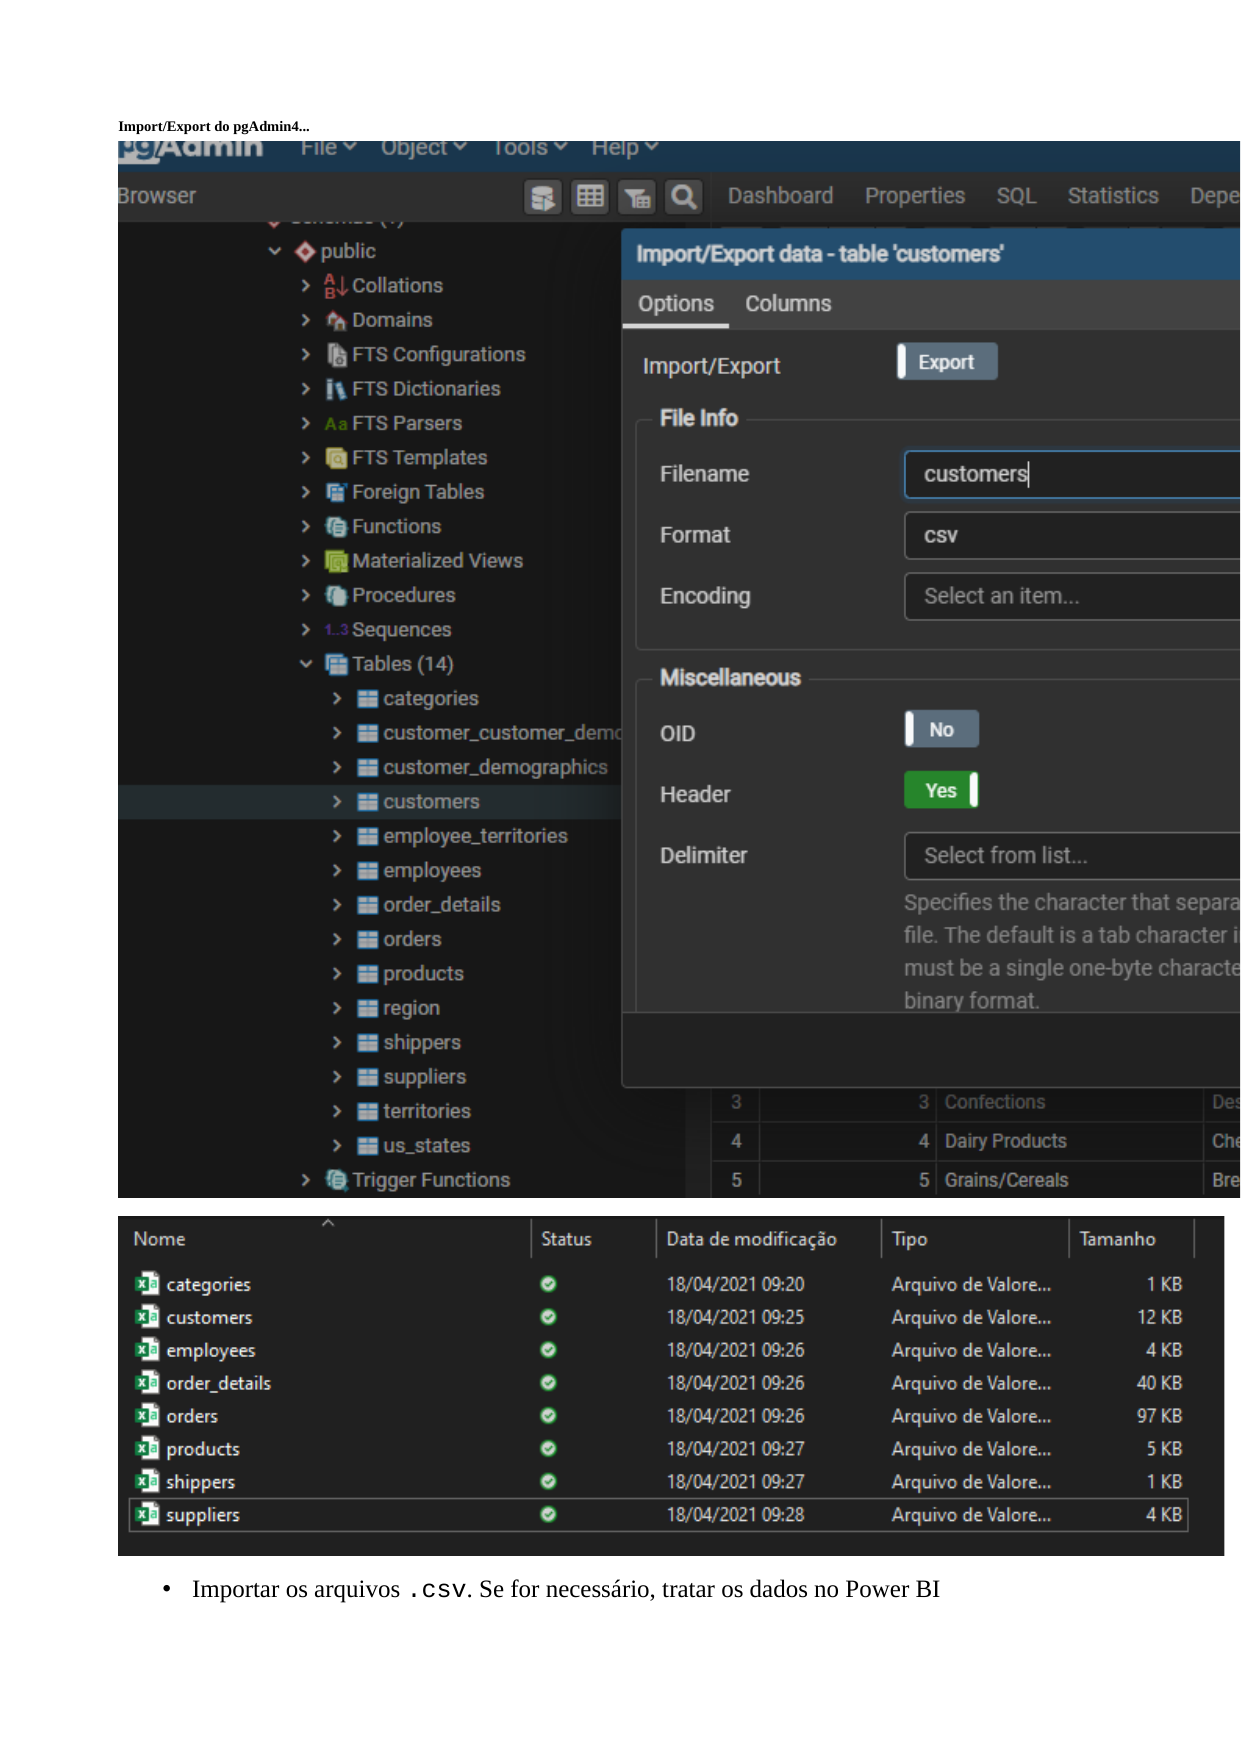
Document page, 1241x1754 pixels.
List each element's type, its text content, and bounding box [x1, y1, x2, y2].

picture [118, 1216, 1225, 1556]
picture [118, 141, 1241, 1198]
subtitle Import/Export do pgAdmin4... [118, 118, 1122, 135]
list Importar os arquivos .csv. Se for necessário, tratar os dados no Power BI [162, 1574, 1122, 1605]
